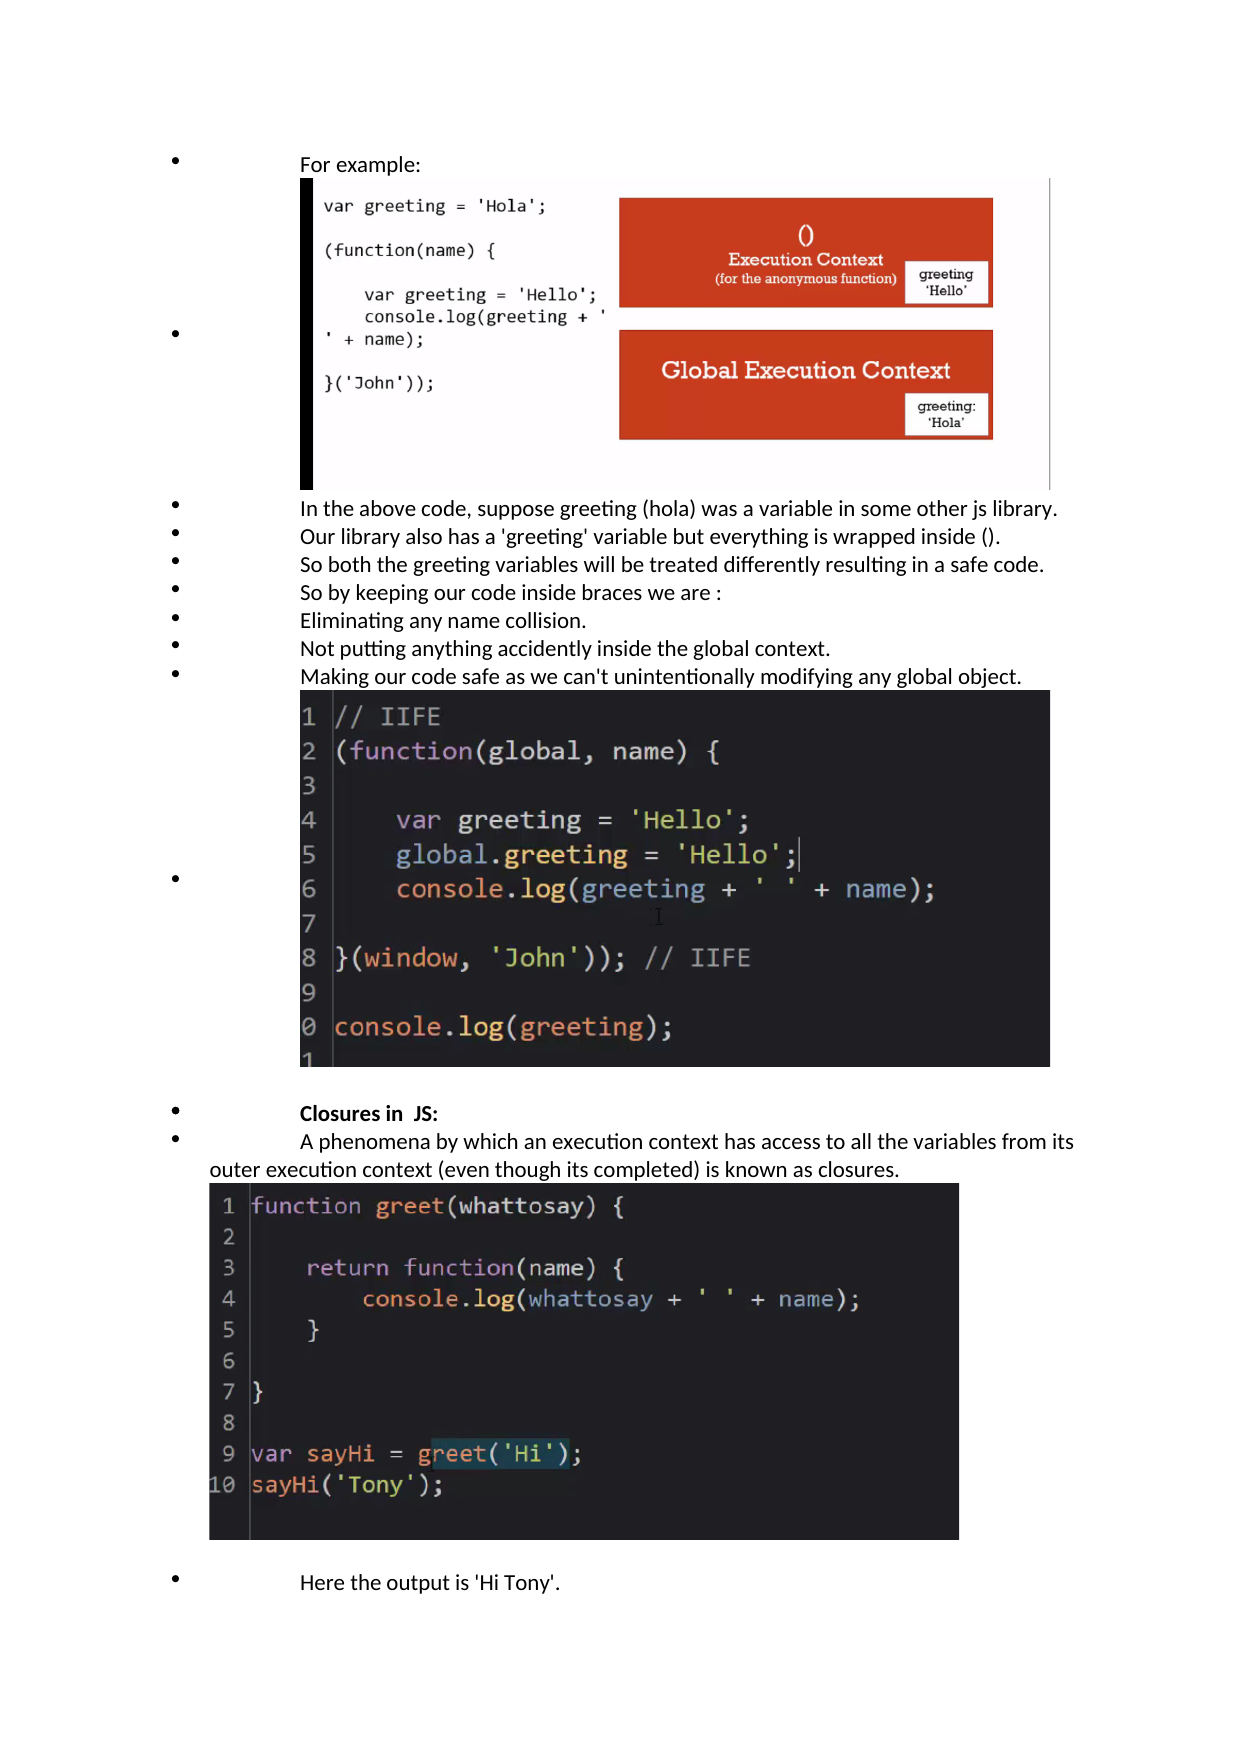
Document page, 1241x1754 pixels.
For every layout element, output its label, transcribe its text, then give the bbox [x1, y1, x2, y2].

list For example: [172, 150, 1090, 178]
list Here the output is 'Hi Tony'. [172, 1568, 1090, 1596]
list Our library also has a 'greeting' variable but everything is wrapped inside (). [172, 522, 1090, 550]
picture [300, 178, 1050, 490]
list Not putting anything accidently inside the global context. [172, 634, 1090, 662]
picture [300, 690, 1050, 1067]
list In the above code, suppose greeting (hola) was a variable in some other js library. [172, 494, 1090, 522]
list A phenomena by which an execution context has access to all the variables from its outer execution context (even though its completed) is known as closures. [172, 1127, 1090, 1183]
list So both the greeting variables will be treated differently resulting in a safe code. [172, 550, 1090, 578]
picture [209, 1183, 960, 1540]
list Making our code safe as we can't unintentionally modifying any global object. [172, 662, 1090, 690]
list Eliminating any name collision. [172, 606, 1090, 634]
list So by keeping our code inside braces we are : [172, 578, 1090, 606]
list Closures in JS: [172, 1099, 1090, 1127]
